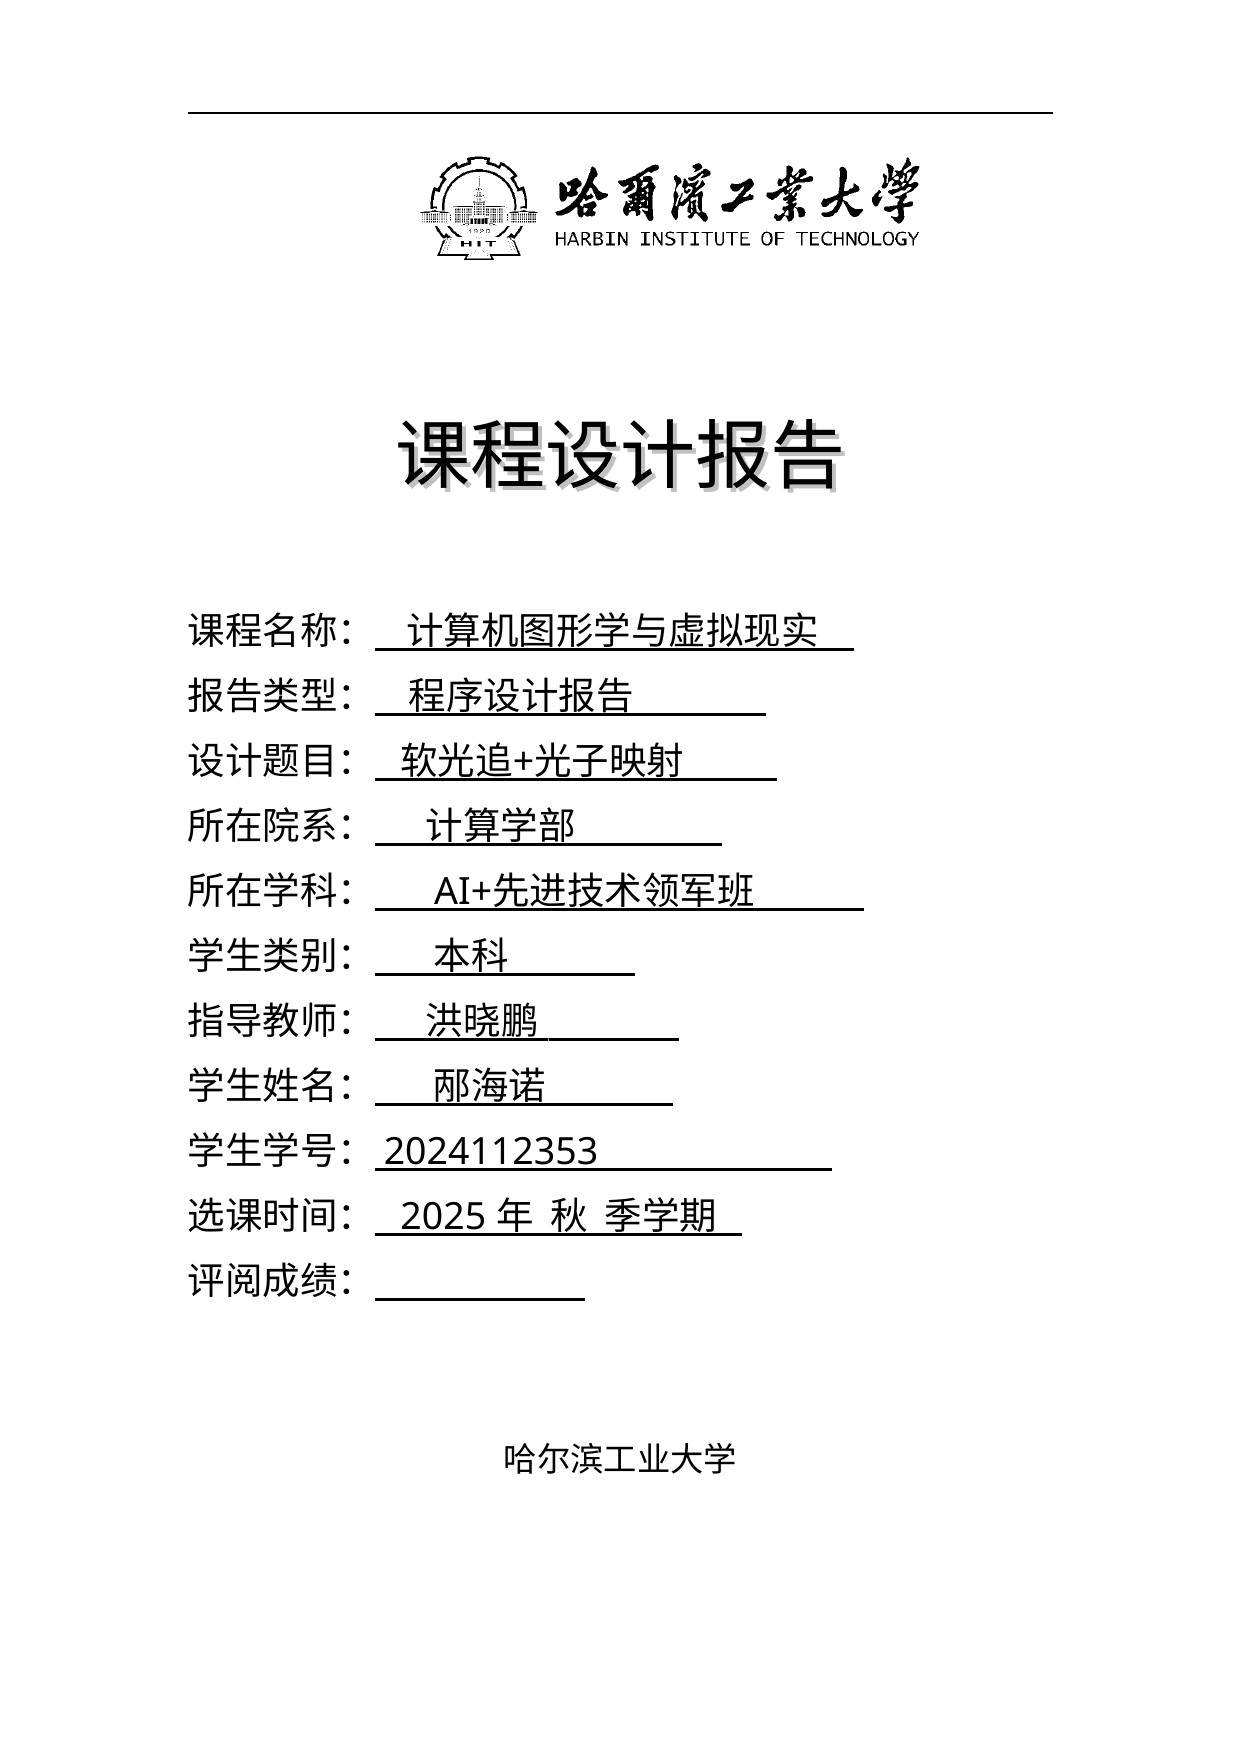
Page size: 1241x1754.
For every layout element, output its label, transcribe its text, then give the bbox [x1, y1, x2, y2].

text 指导教师： 洪晓鹏 [187, 986, 1053, 1051]
text 课程名称： 计算机图形学与虚拟现实 [187, 596, 1053, 661]
text 学生类别： 本科 [187, 921, 1053, 986]
text 报告类型： 程序设计报告 [187, 661, 1053, 726]
text 学生姓名： 邴海诺 [187, 1051, 1053, 1116]
text 哈尔滨工业大学 [187, 1425, 1053, 1490]
text 课程设计报告 [187, 385, 1053, 515]
text 设计题目： 软光追+光子映射 [187, 726, 1053, 791]
text 所在院系： 计算学部 [187, 791, 1053, 856]
text 所在学科： AI+先进技术领军班 [187, 856, 1053, 921]
text 学生学号： 2024112353 [187, 1116, 1053, 1181]
text 评阅成绩： [187, 1246, 1053, 1311]
text 选课时间： 2025 年 秋 季学期 [187, 1181, 1053, 1246]
